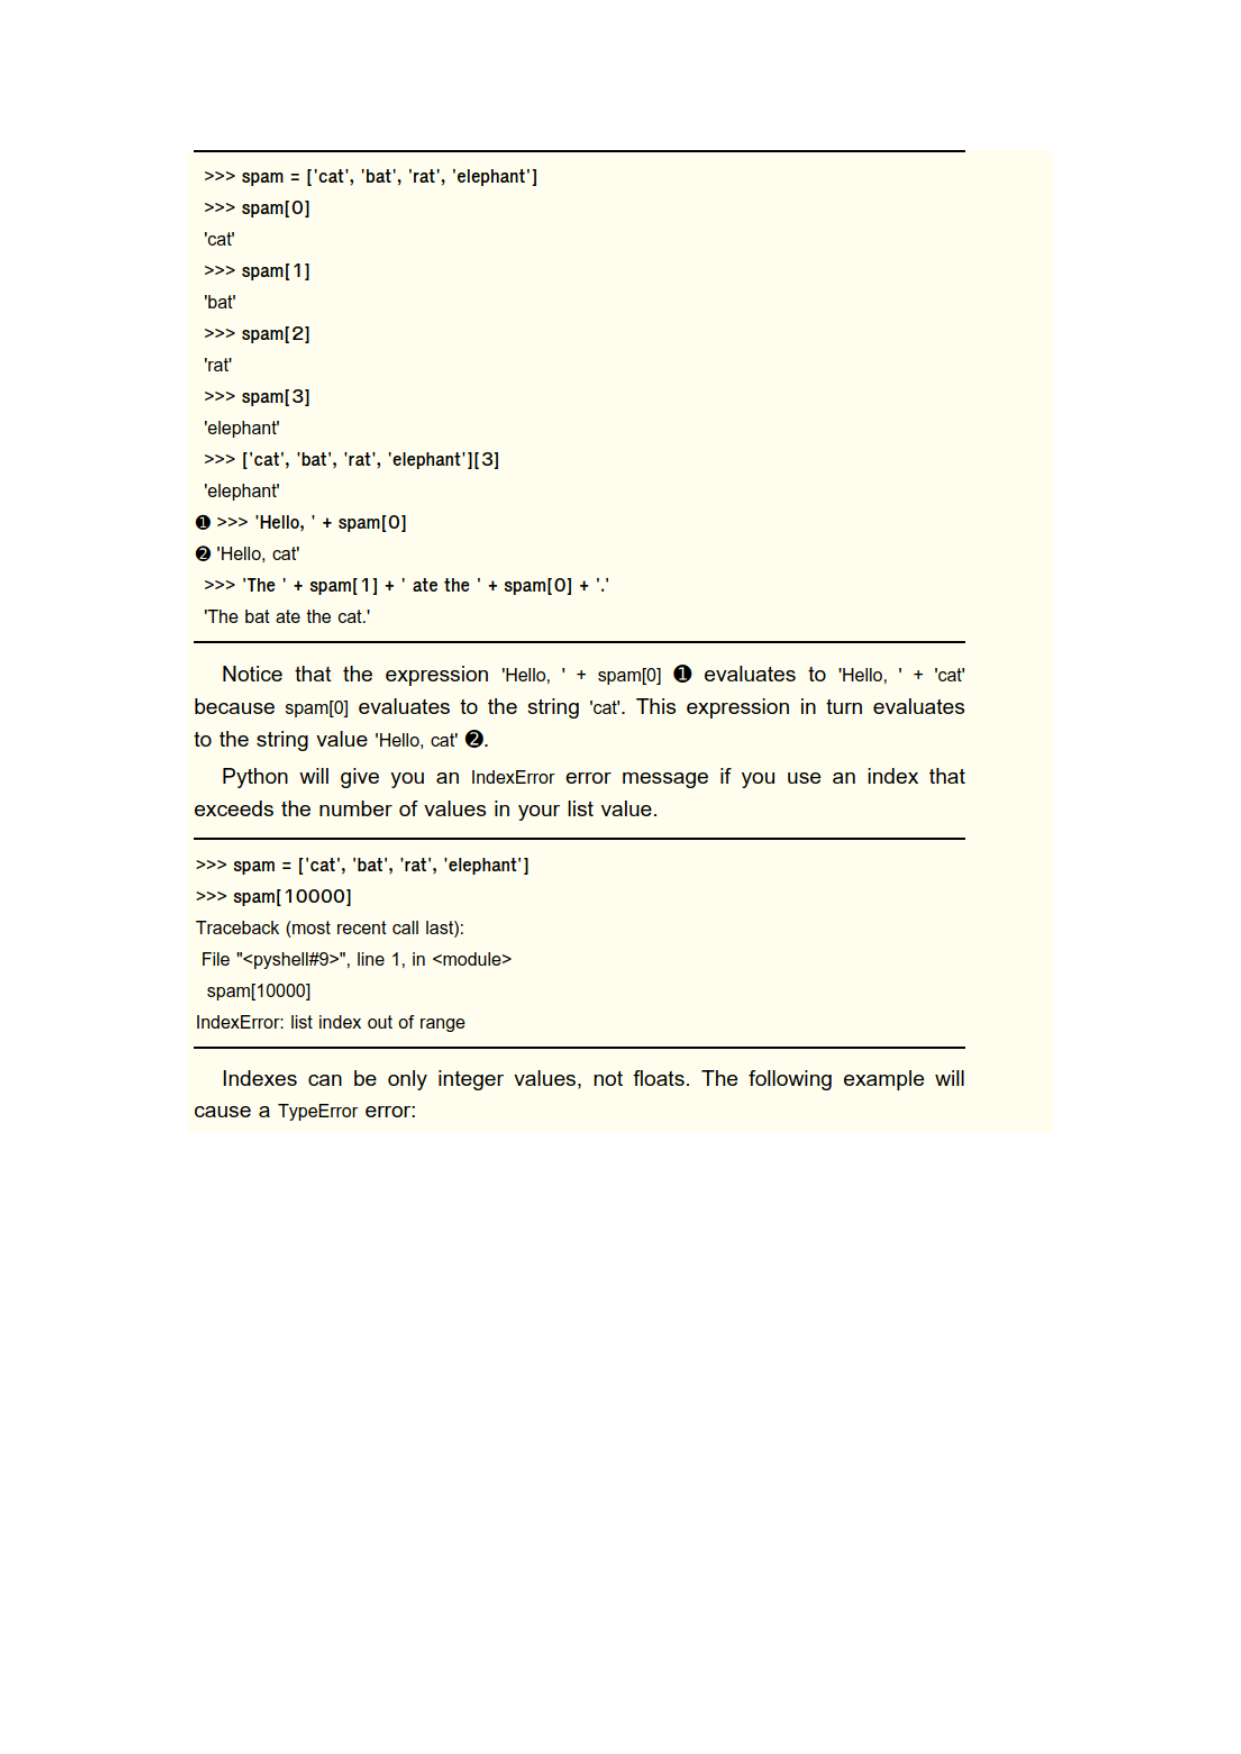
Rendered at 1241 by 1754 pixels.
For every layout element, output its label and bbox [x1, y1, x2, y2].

picture [187, 150, 1053, 1132]
